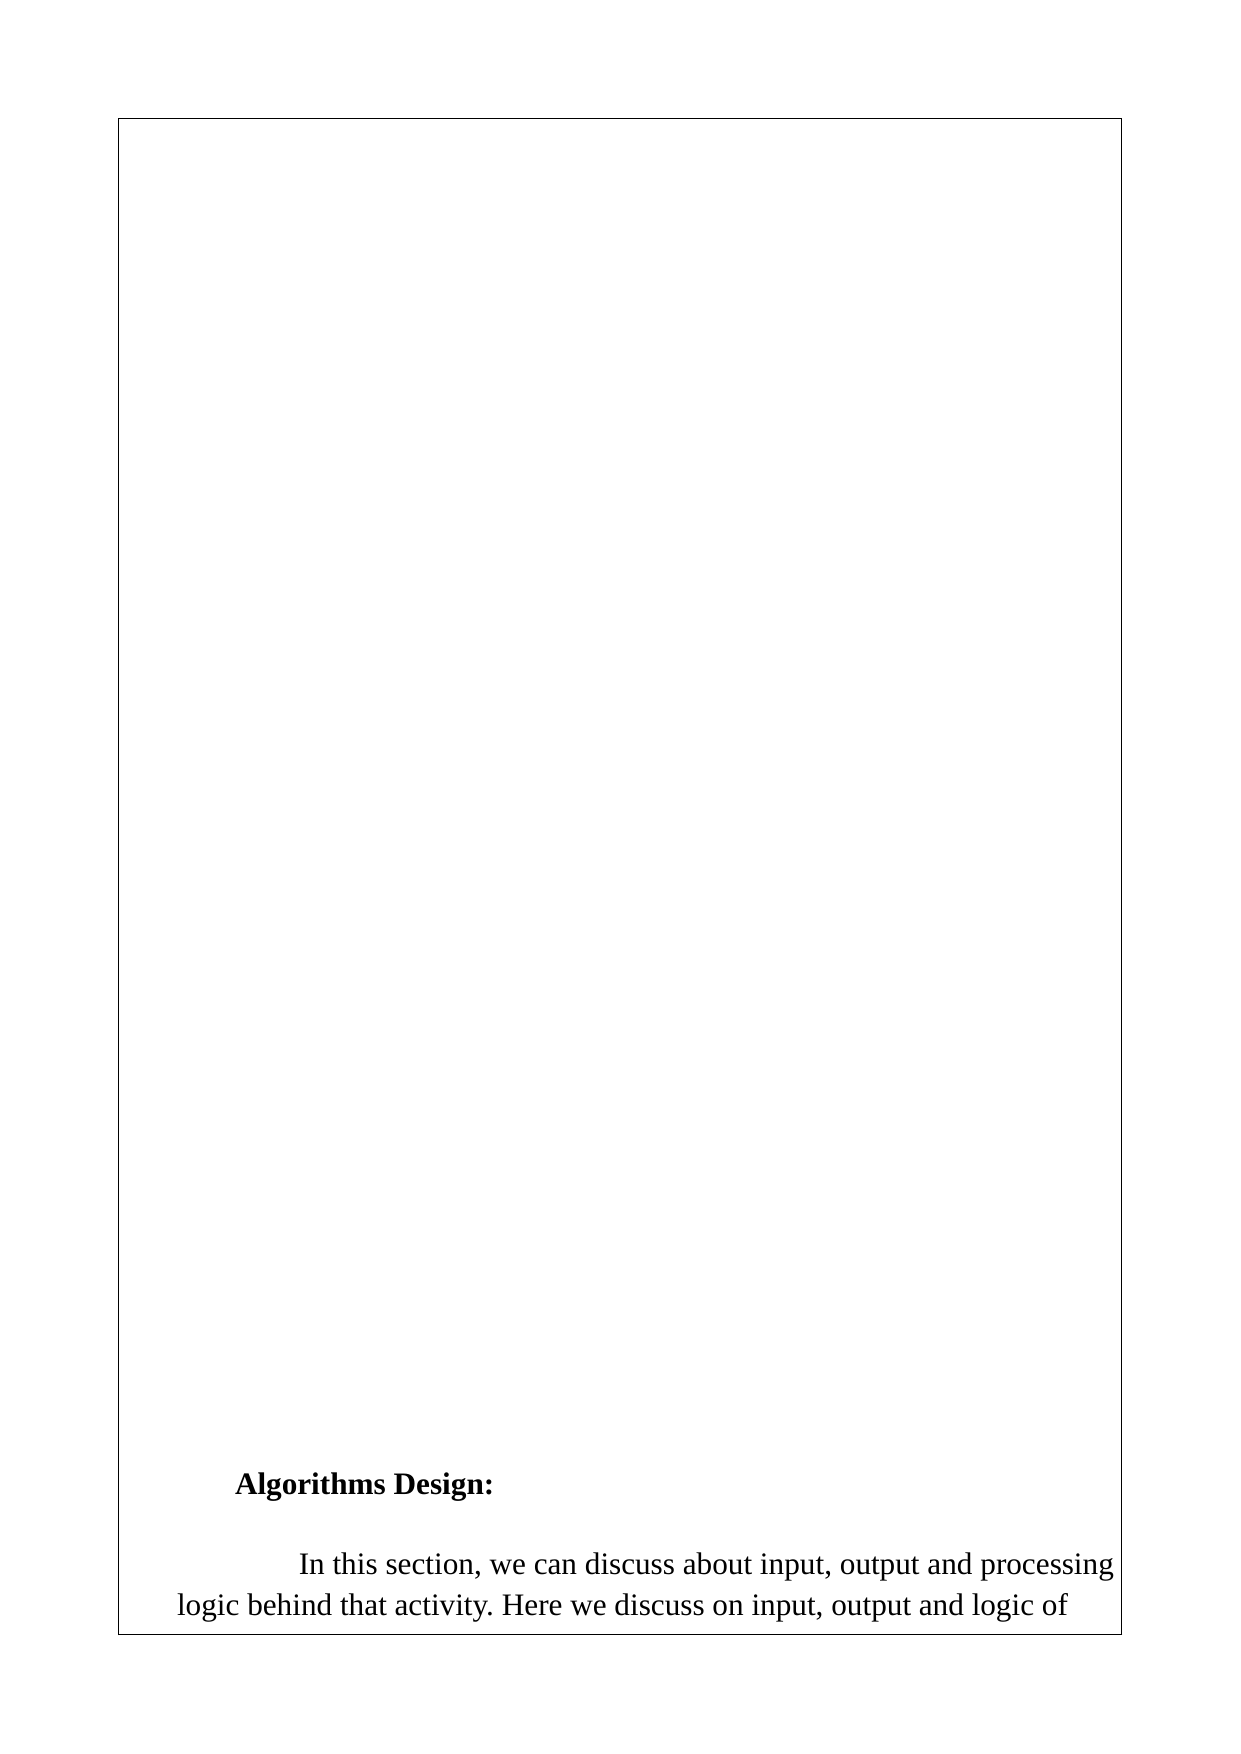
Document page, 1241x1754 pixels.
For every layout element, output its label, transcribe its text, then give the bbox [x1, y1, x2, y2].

text logic behind that activity. Here we discuss on input, output and logic of [122, 1587, 1118, 1622]
text Algorithms Design: [122, 1459, 1118, 1502]
text In this section, we can discuss about input, output and processing [122, 1545, 1118, 1581]
